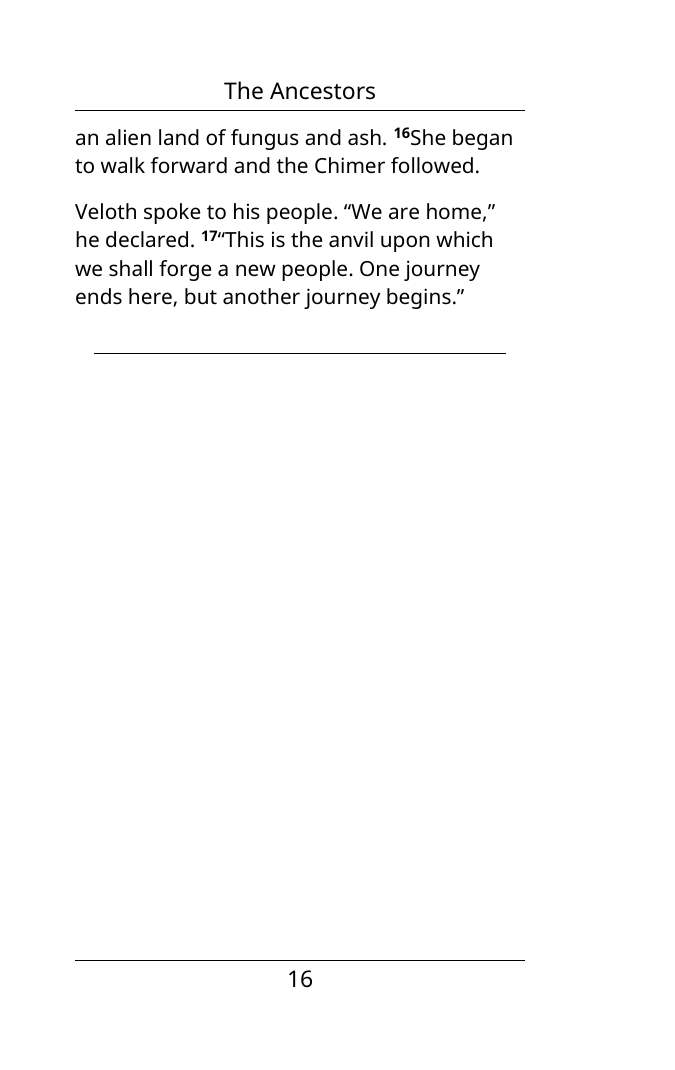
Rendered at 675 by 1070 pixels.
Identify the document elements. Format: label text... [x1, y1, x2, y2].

text Veloth spoke to his people. “We are home,” he declared. 17“This is the anvil upon which we shall forge a new people. One journey ends here, but another journey begins.” [75, 197, 525, 311]
text an alien land of fungus and ash. 16She began to walk forward and the Chimer followed. [75, 123, 525, 180]
